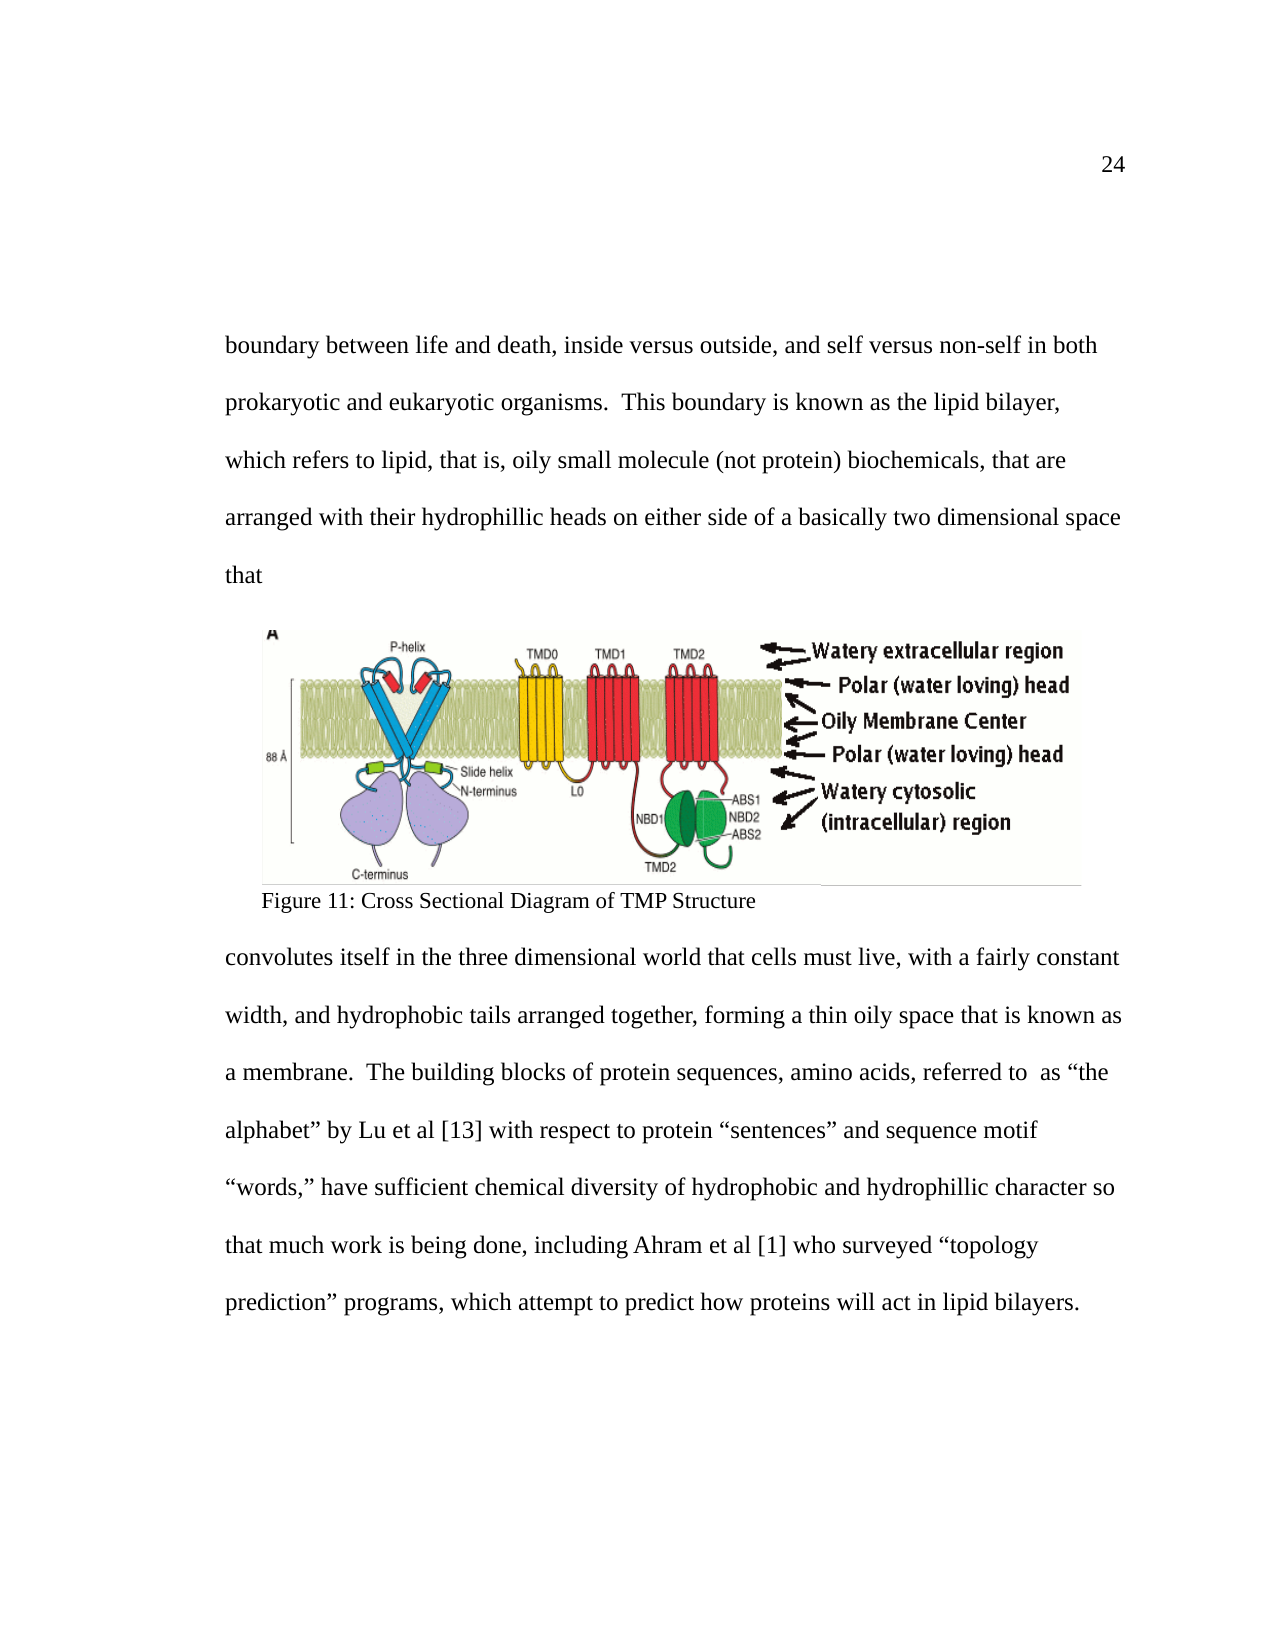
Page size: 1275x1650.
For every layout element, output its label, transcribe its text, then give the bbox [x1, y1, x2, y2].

picture [261, 630, 1082, 888]
text Figure 11: Cross Sectional Diagram of TMP Structure [261, 888, 1081, 913]
text convolutes itself in the three dimensional world that cells must live, with a fairly constant width, and hydrophobic tails arranged together, forming a thin oily space that is known as a membrane. The building blocks of protein sequences, amino acids, referred to as “the alphabet” by Lu et al [13] with respect to protein “sentences” and sequence motif “words,” have sufficient chemical diversity of hydrophobic and hydrophillic character so that much work is being done, including Ahram et al [1] who surveyed “topology prediction” programs, which attempt to predict how proteins will act in lipid bilayers. [225, 617, 1125, 1316]
text boundary between life and death, inside versus outside, and self versus non-self in both prokaryotic and eukaryotic organisms. This boundary is known as the lipid bilayer, which refers to lipid, that is, oily small molecule (not protein) biochemicals, that are arranged with their hydrophillic heads on either side of a basically two dimensional space that [225, 330, 1125, 589]
